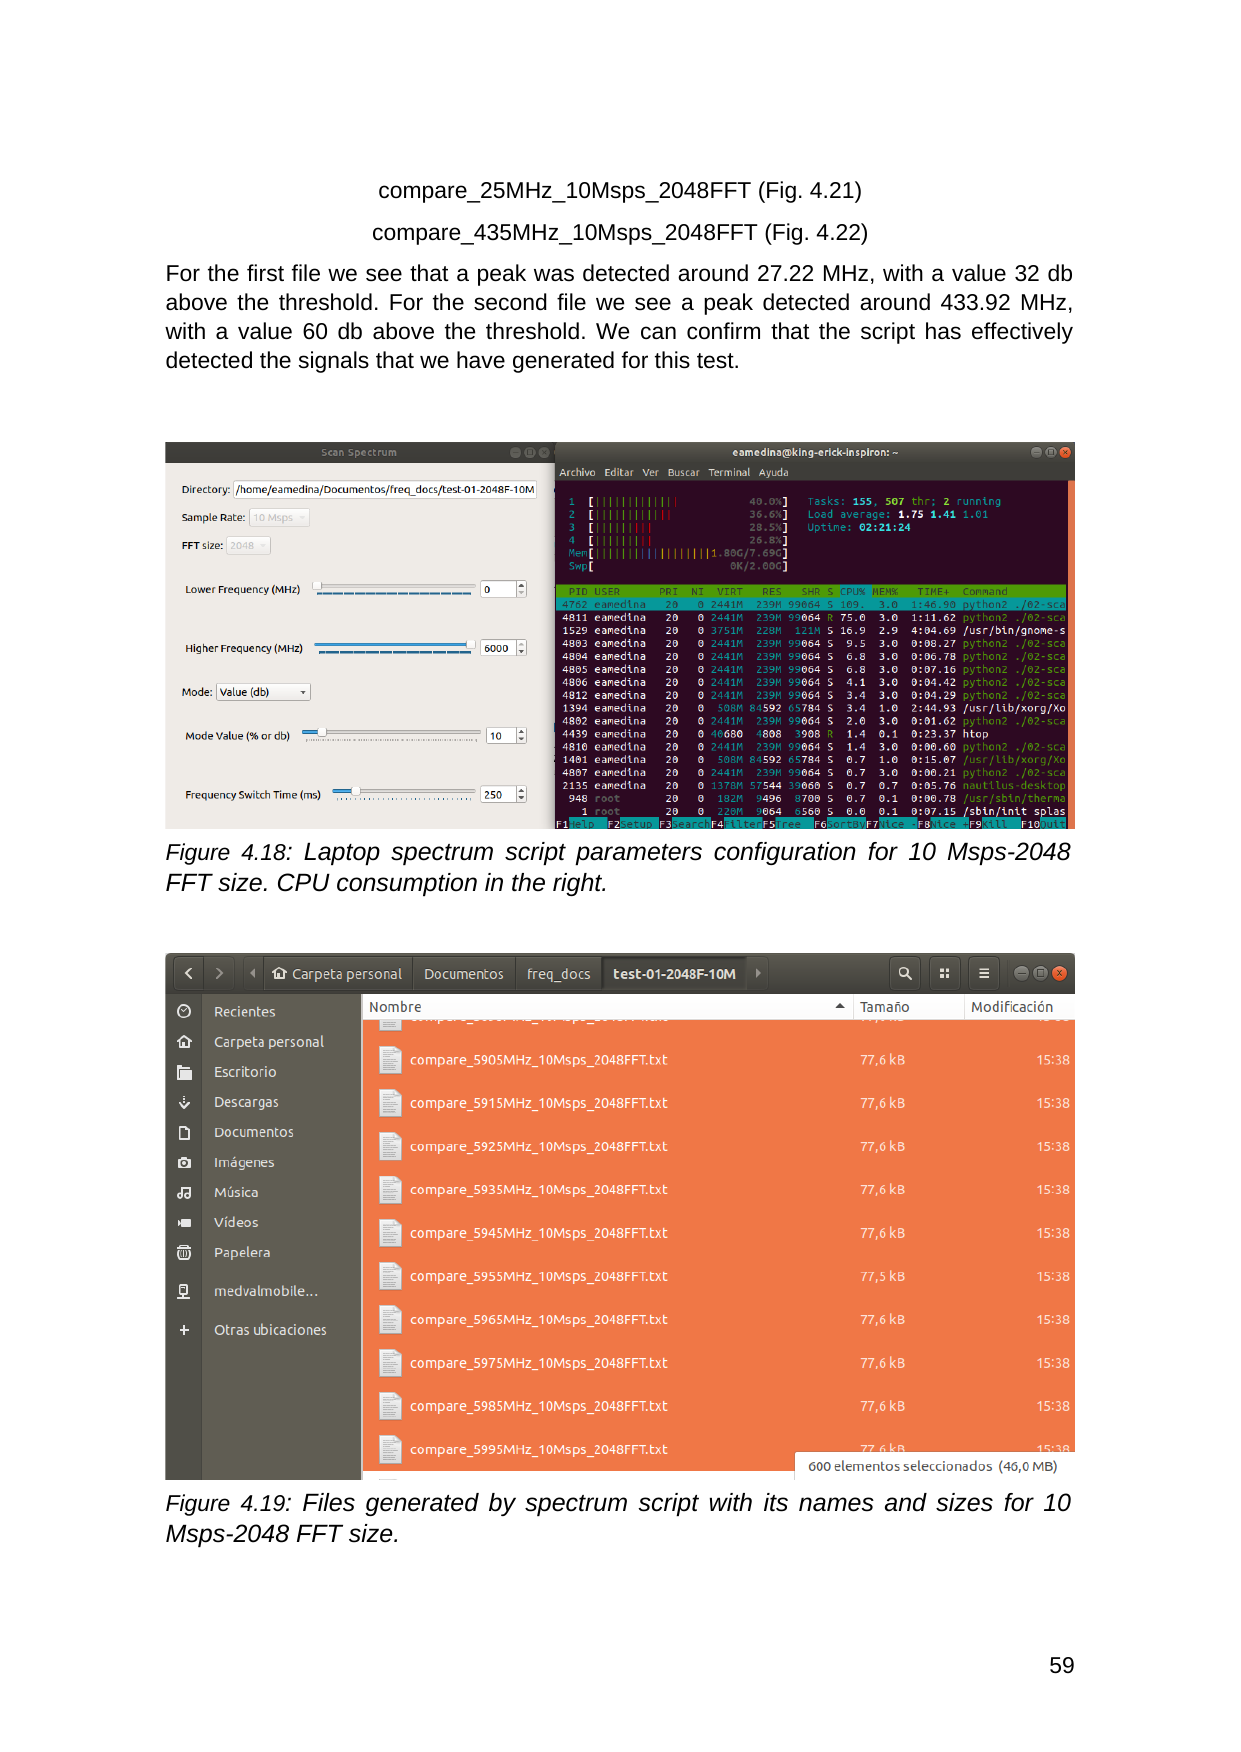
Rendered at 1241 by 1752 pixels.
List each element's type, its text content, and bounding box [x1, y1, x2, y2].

picture [165, 442, 1075, 829]
text For the first file we see that a peak was detected around 27.22 MHz, with a value 32 db above the threshold. For the second file we see a peak detected around 433.92 MHz, with a value 60 db above the threshold. We can confirm that the script has effectively detected the signals that we have generated for this test. [165, 260, 1075, 373]
text compare_25MHz_10Msps_2048FFT (Fig. 4.21) [165, 177, 1075, 203]
text Figure 4.18: Laptop spectrum script parameters configuration for 10 Msps-2048 FFT size. CPU consumption in the right. [165, 829, 1075, 897]
picture [165, 953, 1075, 1480]
text Figure 4.19: Files generated by spectrum script with its names and sizes for 10 Msps-2048 FFT size. [165, 1480, 1075, 1548]
text compare_435MHz_10Msps_2048FFT (Fig. 4.22) [165, 219, 1075, 245]
